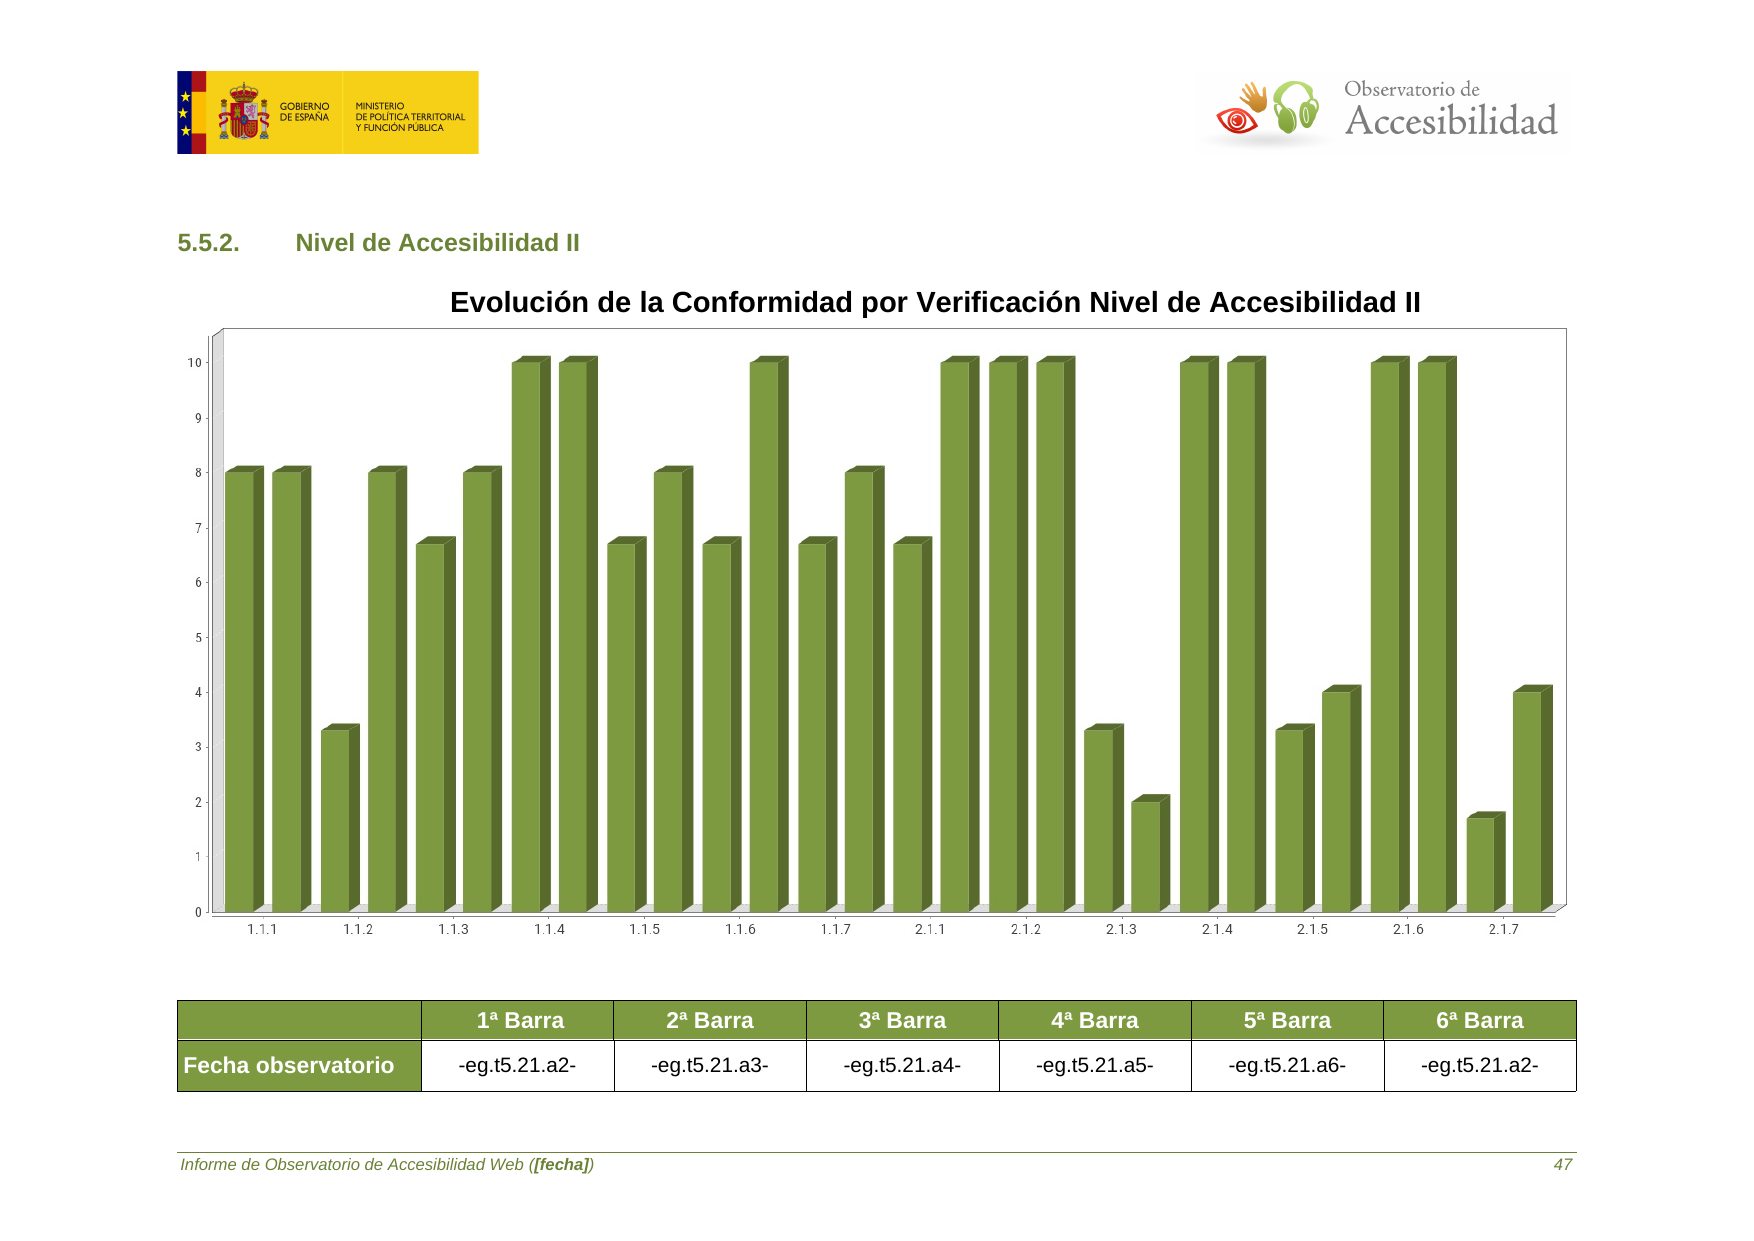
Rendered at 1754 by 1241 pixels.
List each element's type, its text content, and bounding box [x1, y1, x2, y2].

list Evolución de la Conformidad por Verificación Nivel de Accesibilidad II [177, 285, 1577, 318]
picture [177, 71, 479, 154]
picture [177, 318, 1577, 943]
table_header 1ª Barra [422, 1001, 613, 1039]
table_cell -eg.t5.21.a2- [422, 1041, 614, 1091]
table_cell -eg.t5.21.a5- [1000, 1041, 1191, 1091]
table_cell -eg.t5.21.a3- [615, 1041, 806, 1091]
table_header 2ª Barra [614, 1001, 806, 1039]
table_cell -eg.t5.21.a2- [1385, 1041, 1576, 1091]
table_header 4ª Barra [999, 1001, 1191, 1039]
subtitle Nivel de Accesibilidad II [177, 228, 1577, 257]
picture [1196, 72, 1572, 154]
table_header 6ª Barra [1384, 1001, 1576, 1039]
table_cell Fecha observatorio [178, 1041, 421, 1091]
table_cell -eg.t5.21.a6- [1192, 1041, 1384, 1091]
table_header [178, 1001, 421, 1039]
table_header 3ª Barra [807, 1001, 998, 1039]
table_cell -eg.t5.21.a4- [807, 1041, 999, 1091]
table_header 5ª Barra [1192, 1001, 1383, 1039]
